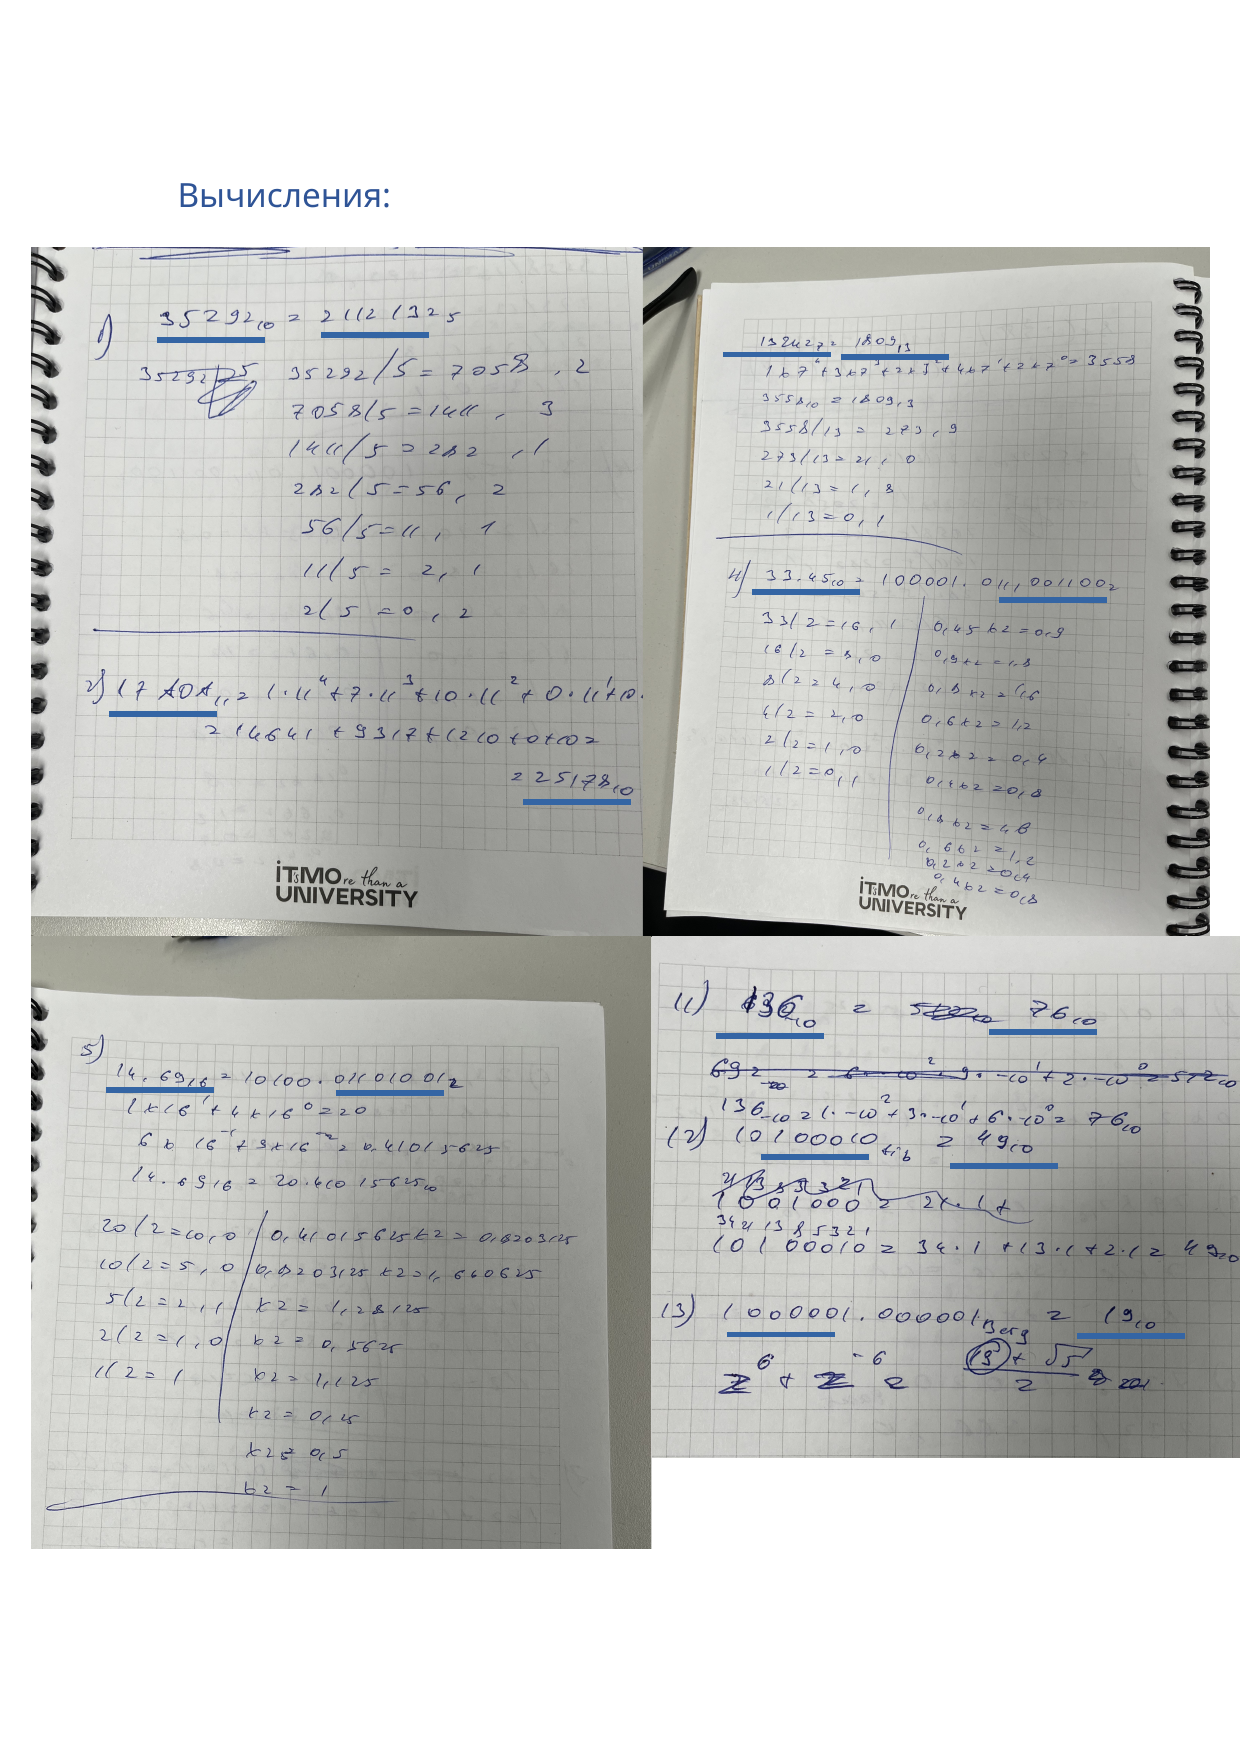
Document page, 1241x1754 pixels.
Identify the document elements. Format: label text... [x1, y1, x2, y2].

picture [835, 1061, 1240, 1188]
subtitle Вычисления: [177, 172, 1152, 217]
picture [31, 247, 1210, 937]
